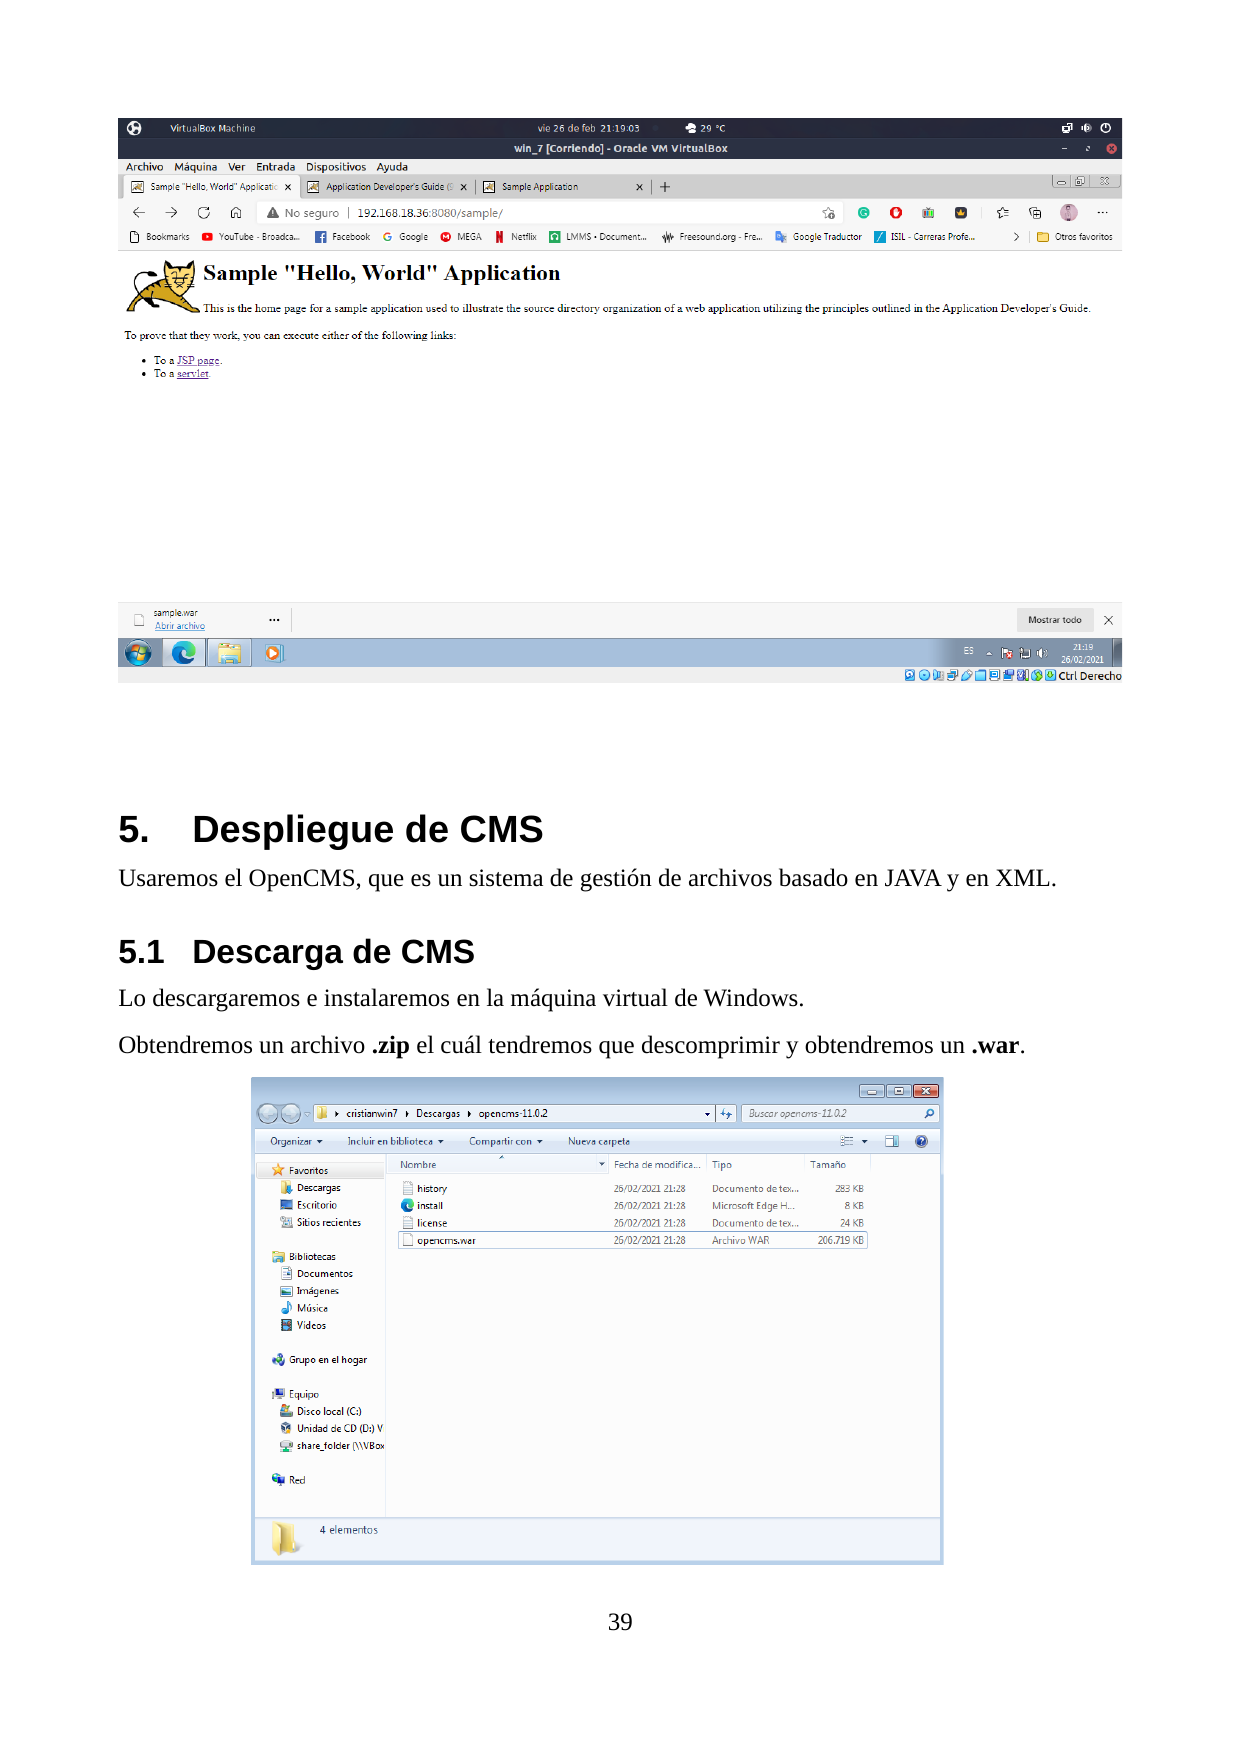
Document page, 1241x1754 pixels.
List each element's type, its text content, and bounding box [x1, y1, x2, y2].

subtitle Despliegue de CMS [118, 807, 1122, 851]
picture [118, 118, 1123, 683]
text Obtendremos un archivo .zip el cuál tendremos que descomprimir y obtendremos un .war. [118, 1030, 1122, 1059]
text Lo descargaremos e instalaremos en la máquina virtual de Windows. [118, 983, 1122, 1011]
subtitle Descarga de CMS [118, 932, 1122, 970]
picture [251, 1077, 944, 1565]
text Usaremos el OpenCMS, que es un sistema de gestión de archivos basado en JAVA y en XML. [118, 863, 1122, 892]
